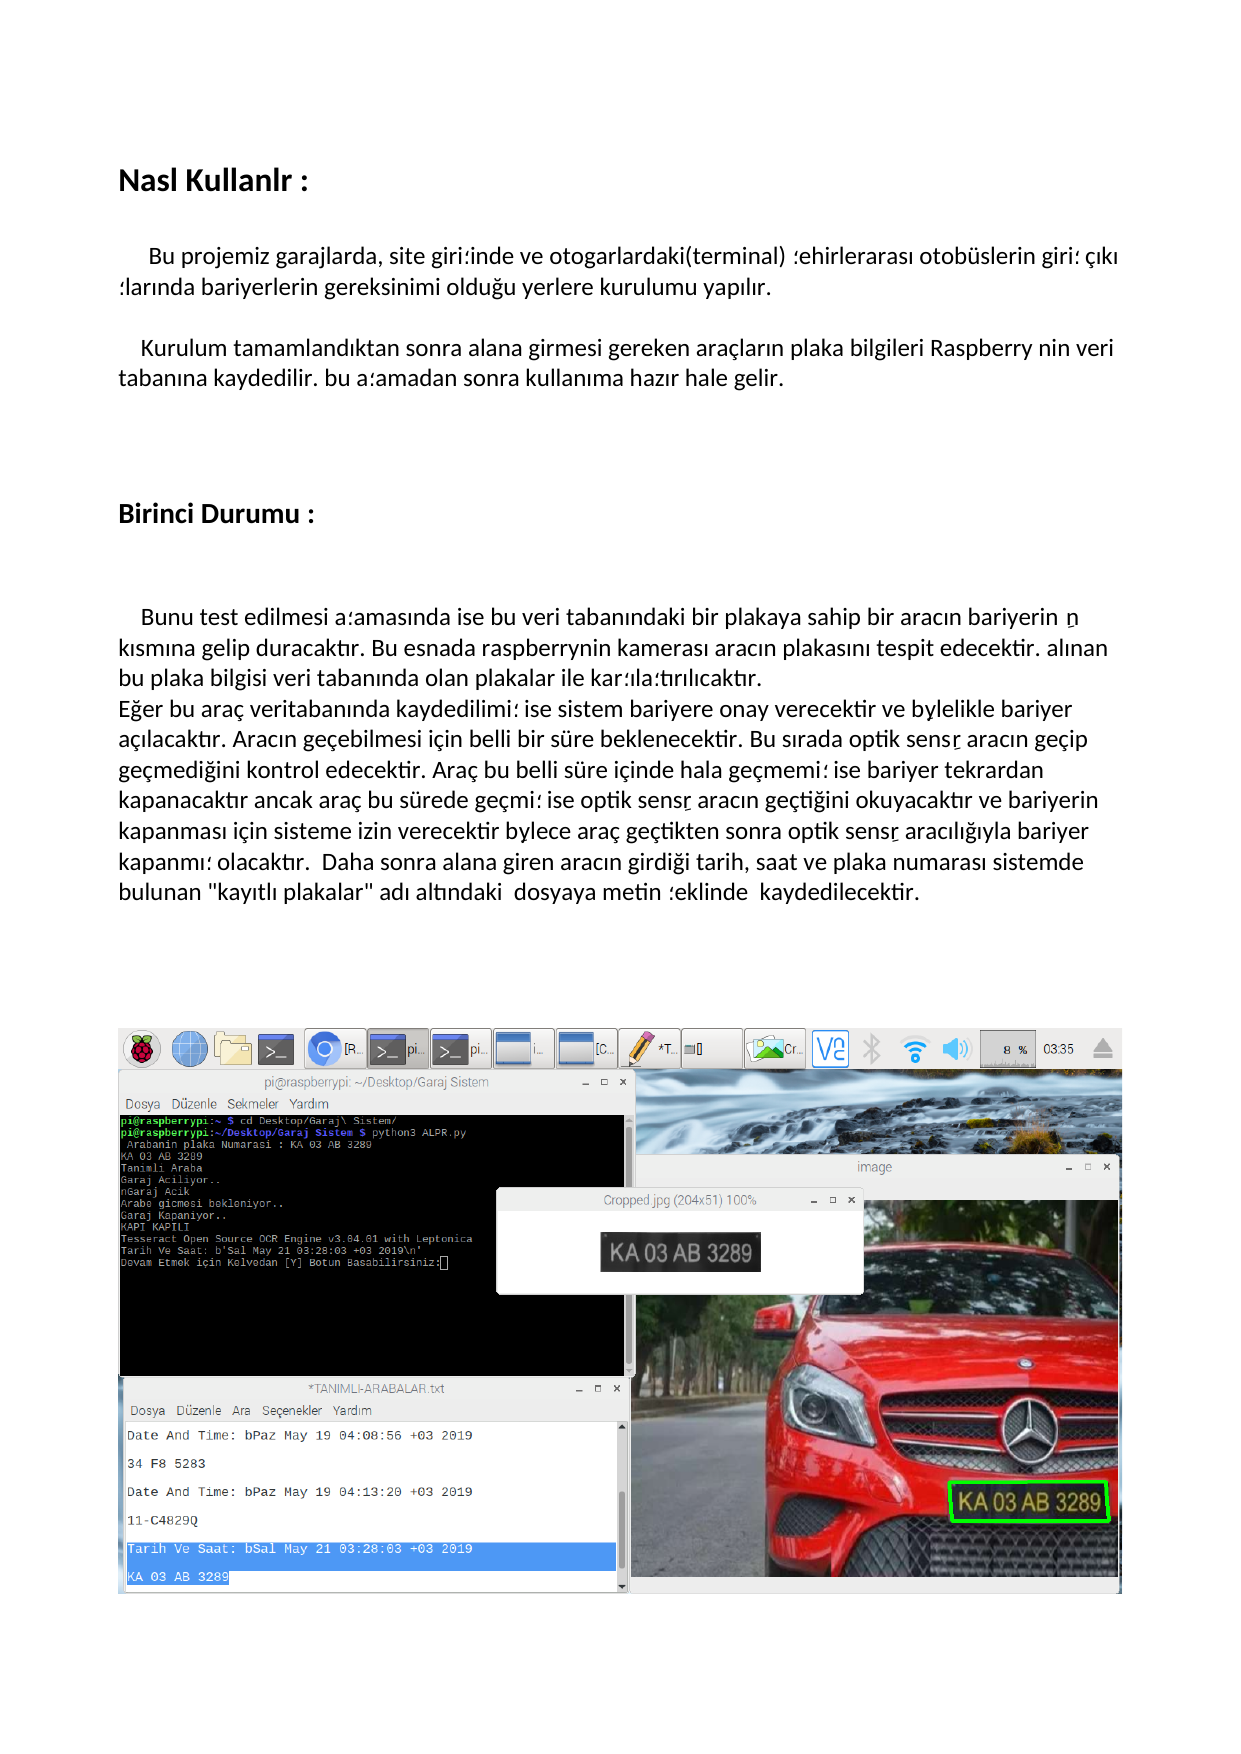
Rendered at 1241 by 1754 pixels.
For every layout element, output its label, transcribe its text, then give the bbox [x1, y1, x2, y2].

text Bunu test edilmesi a؛amasında ise bu veri tabanındaki bir plakaya sahip bir aracın bariyerin ِn kısmına gelip duracaktır. Bu esnada raspberrynin kamerası aracın plakasını tespit edecektir. alınan bu plaka bilgisi veri tabanında olan plakalar ile kar؛ıla؛tırılıcaktır. [118, 602, 1122, 693]
picture [118, 1028, 1123, 1594]
text Bu projemiz garajlarda, site giri؛inde ve otogarlardaki(terminal) ؛ehirlerarası otobüslerin giri؛ çıkı؛larında bariyerlerin gereksinimi olduğu yerlere kurulumu yapılır. [118, 240, 1122, 301]
text Kurulum tamamlandıktan sonra alana girmesi gereken araçların plaka bilgileri Raspberry nin veri tabanına kaydedilir. bu a؛amadan sonra kullanıma hazır hale gelir. [118, 332, 1122, 393]
text Eğer bu araç veritabanında kaydedilimi؛ ise sistem bariyere onay verecektir ve bِylelikle bariyer açılacaktır. Aracın geçebilmesi için belli bir süre beklenecektir. Bu sırada optik sensِr aracın geçip geçmediğini kontrol edecektir. Araç bu belli süre içinde hala geçmemi؛ ise bariyer tekrardan kapanacaktır ancak araç bu sürede geçmi؛ ise optik sensِr aracın geçtiğini okuyacaktır ve bariyerin kapanması için sisteme izin verecektir bِylece araç geçtikten sonra optik sensِr aracılığıyla bariyer kapanmı؛ olacaktır. Daha sonra alana giren aracın girdiği tarih, saat ve plaka numarası sistemde bulunan "kayıtlı plakalar" adı altındaki dosyaya metin ؛eklinde kaydedilecektir. [118, 693, 1122, 907]
text Birinci Durumu : [118, 495, 1122, 530]
text Nas‎l Kullan‎l‎r : [118, 159, 1122, 199]
